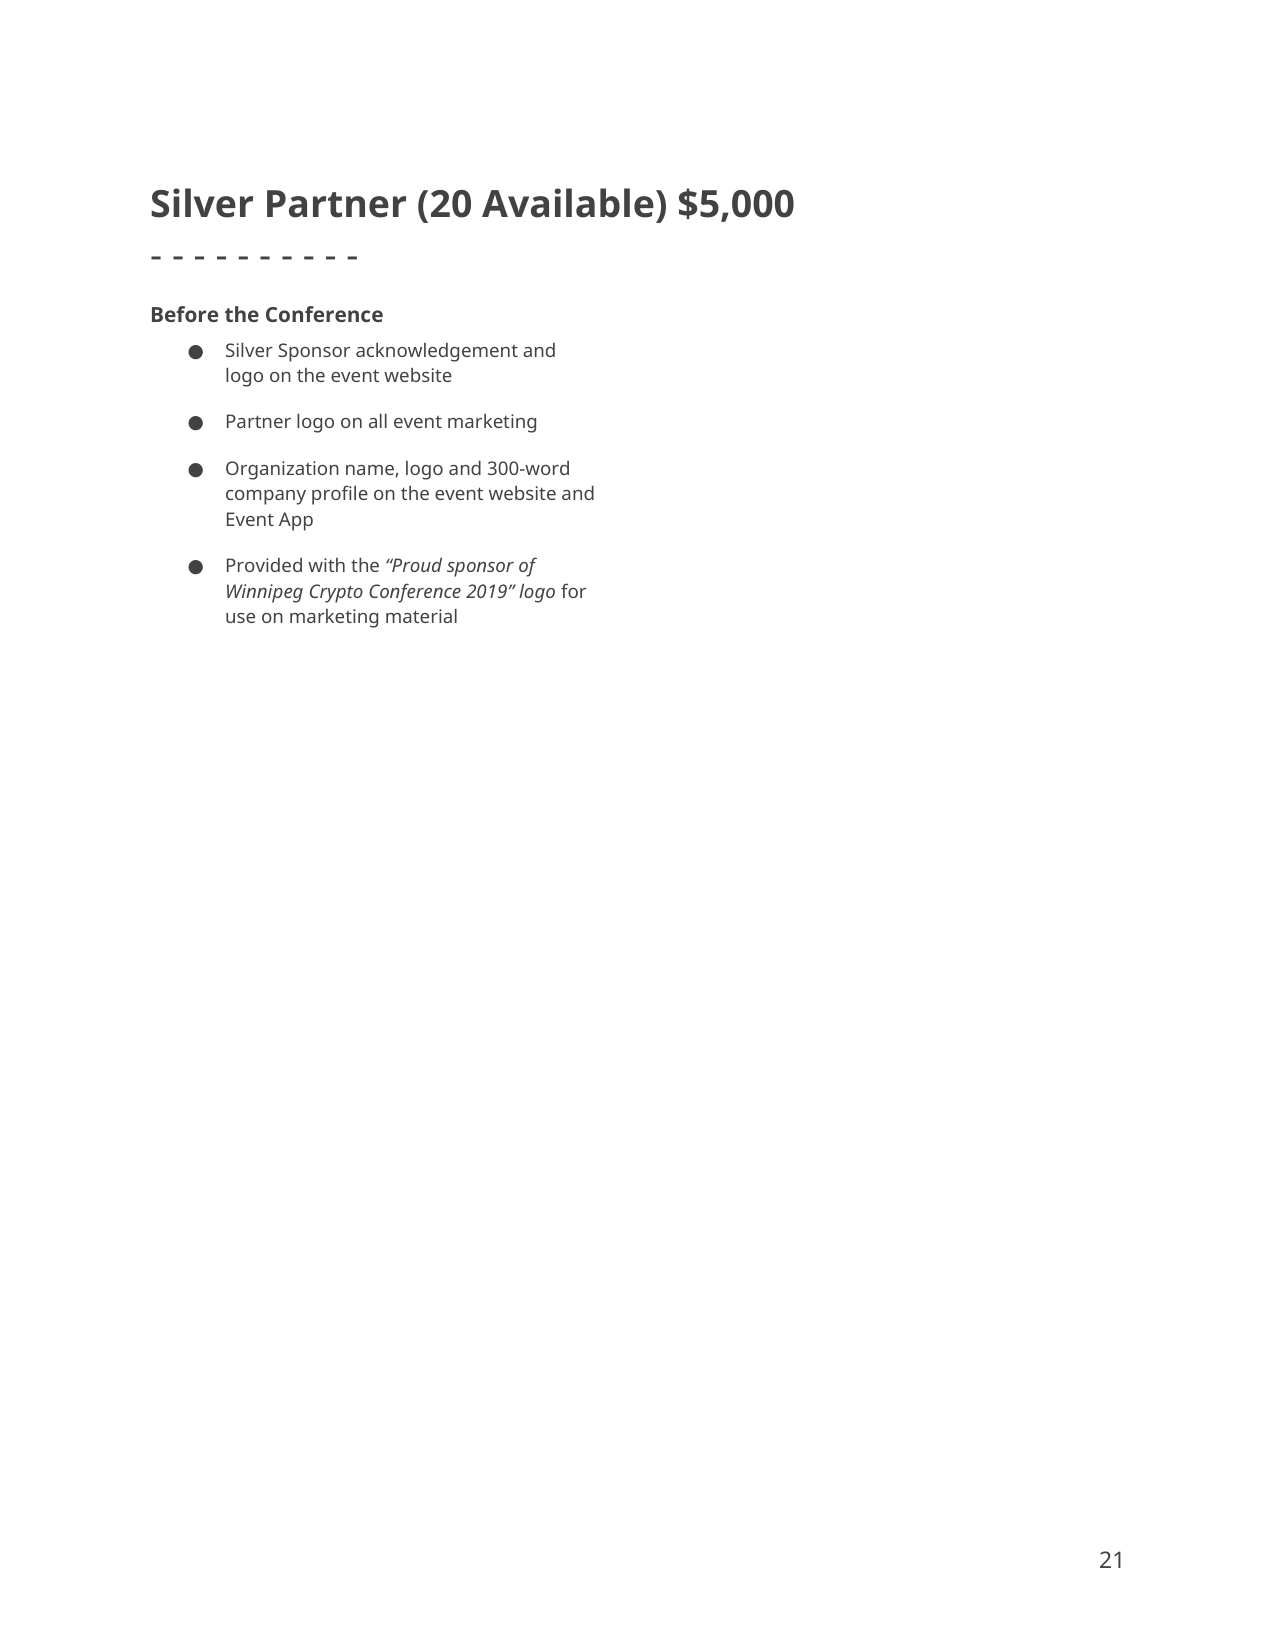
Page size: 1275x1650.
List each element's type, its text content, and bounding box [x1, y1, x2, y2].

list Organization name, logo and 300-word company profile on the event website and Event App [187, 455, 600, 532]
subtitle Silver Partner (20 Available) $5,000 [150, 177, 1125, 228]
list Silver Sponsor acknowledgement and logo on the event website [187, 337, 600, 388]
list Partner logo on all event marketing [187, 409, 600, 434]
text Before the Conference [150, 300, 1125, 328]
text - - - - - - - - - - [150, 228, 1125, 279]
list Provided with the “Proud sponsor of Winnipeg Crypto Conference 2019” logo for use on marketing material [187, 552, 600, 629]
